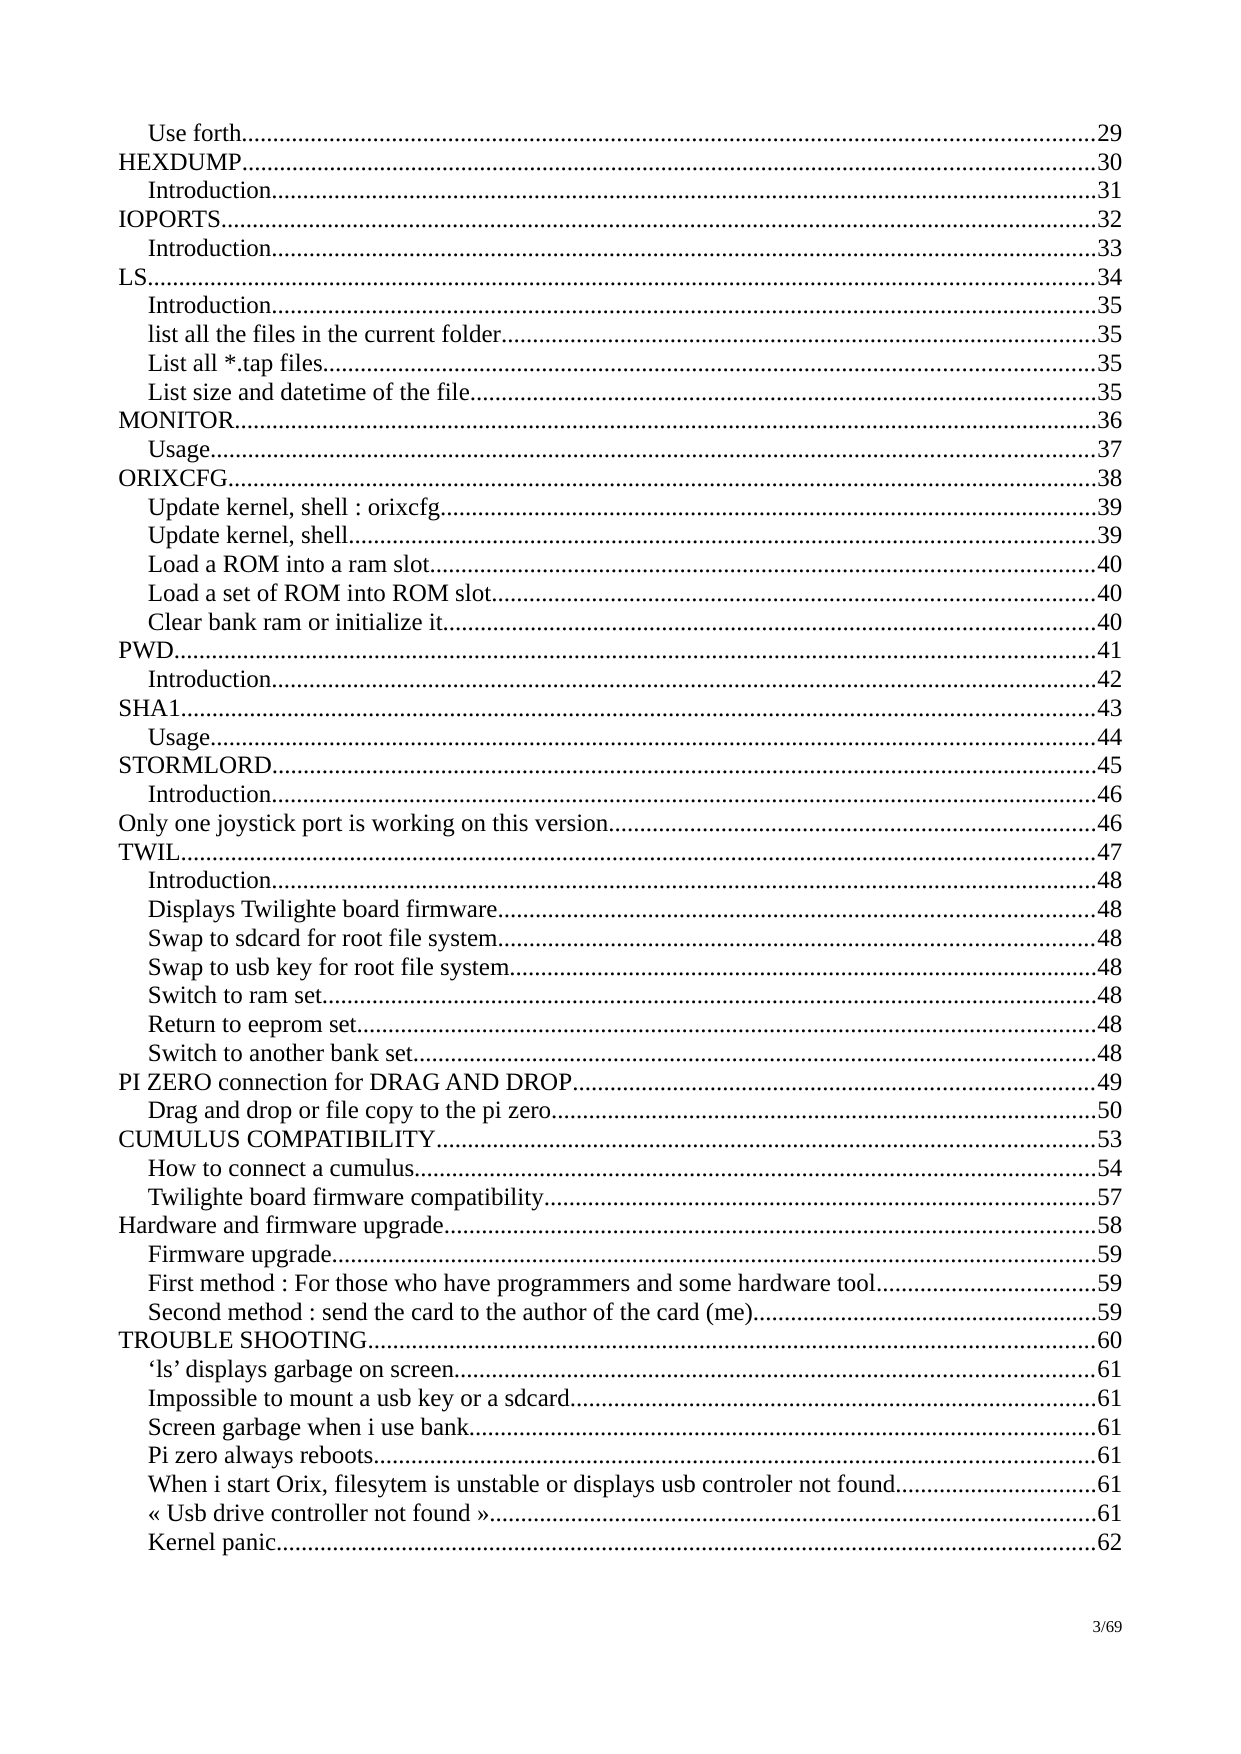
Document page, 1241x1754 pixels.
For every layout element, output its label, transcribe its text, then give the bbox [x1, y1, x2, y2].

text Usage 44 [148, 722, 1122, 751]
text First method : For those who have programmers and some hardware tool 59 [148, 1268, 1122, 1297]
text Clear bank ram or initialize it 40 [148, 607, 1122, 636]
text Drag and drop or file copy to the pi zero 50 [148, 1096, 1122, 1124]
text List all *.tap files 35 [148, 348, 1122, 377]
text ORIXCFG 38 [118, 463, 1122, 492]
text Second method : send the card to the author of the card (me) 59 [148, 1297, 1122, 1326]
text TROUBLE SHOOTING 60 [118, 1326, 1122, 1354]
text list all the files in the current folder 35 [148, 319, 1122, 348]
text Swap to usb key for root file system 48 [148, 952, 1122, 981]
text Usage 37 [148, 434, 1122, 463]
text TWIL 47 [118, 837, 1122, 866]
text When i start Orix, filesytem is unstable or displays usb controler not found 61 [148, 1469, 1122, 1498]
text Only one joystick port is working on this version 46 [118, 808, 1122, 837]
text IOPORTS 32 [118, 204, 1122, 233]
text Switch to another bank set 48 [148, 1038, 1122, 1067]
text Load a set of ROM into ROM slot 40 [148, 578, 1122, 607]
text STORMLORD 45 [118, 751, 1122, 779]
text HEXDUMP 30 [118, 147, 1122, 176]
text Return to eeprom set 48 [148, 1009, 1122, 1038]
text Displays Twilighte board firmware 48 [148, 894, 1122, 923]
text List size and datetime of the file 35 [148, 377, 1122, 406]
text Introduction 42 [148, 664, 1122, 693]
text Use forth 29 [148, 118, 1122, 147]
text LS 34 [118, 262, 1122, 291]
text Introduction 48 [148, 866, 1122, 894]
text SHA1 43 [118, 693, 1122, 722]
text Pi zero always reboots 61 [148, 1441, 1122, 1469]
text Introduction 33 [148, 233, 1122, 262]
text Introduction 46 [148, 779, 1122, 808]
text Update kernel, shell : orixcfg 39 [148, 492, 1122, 521]
text Load a ROM into a ram slot 40 [148, 549, 1122, 578]
text Kernel panic 62 [148, 1527, 1122, 1556]
text PI ZERO connection for DRAG AND DROP 49 [118, 1067, 1122, 1096]
text Firmware upgrade 59 [148, 1239, 1122, 1268]
text CUMULUS COMPATIBILITY 53 [118, 1124, 1122, 1153]
text How to connect a cumulus 54 [148, 1153, 1122, 1182]
text Update kernel, shell 39 [148, 521, 1122, 549]
text Screen garbage when i use bank 61 [148, 1412, 1122, 1441]
text Twilighte board firmware compatibility 57 [148, 1182, 1122, 1211]
text PWD 41 [118, 636, 1122, 664]
text « Usb drive controller not found » 61 [148, 1498, 1122, 1527]
text Introduction 35 [148, 291, 1122, 319]
text ‘ls’ displays garbage on screen 61 [148, 1354, 1122, 1383]
text Swap to sdcard for root file system 48 [148, 923, 1122, 952]
text Introduction 31 [148, 176, 1122, 204]
text Switch to ram set 48 [148, 981, 1122, 1009]
text MONITOR 36 [118, 406, 1122, 434]
text Impossible to mount a usb key or a sdcard 61 [148, 1383, 1122, 1412]
text Hardware and firmware upgrade 58 [118, 1211, 1122, 1239]
